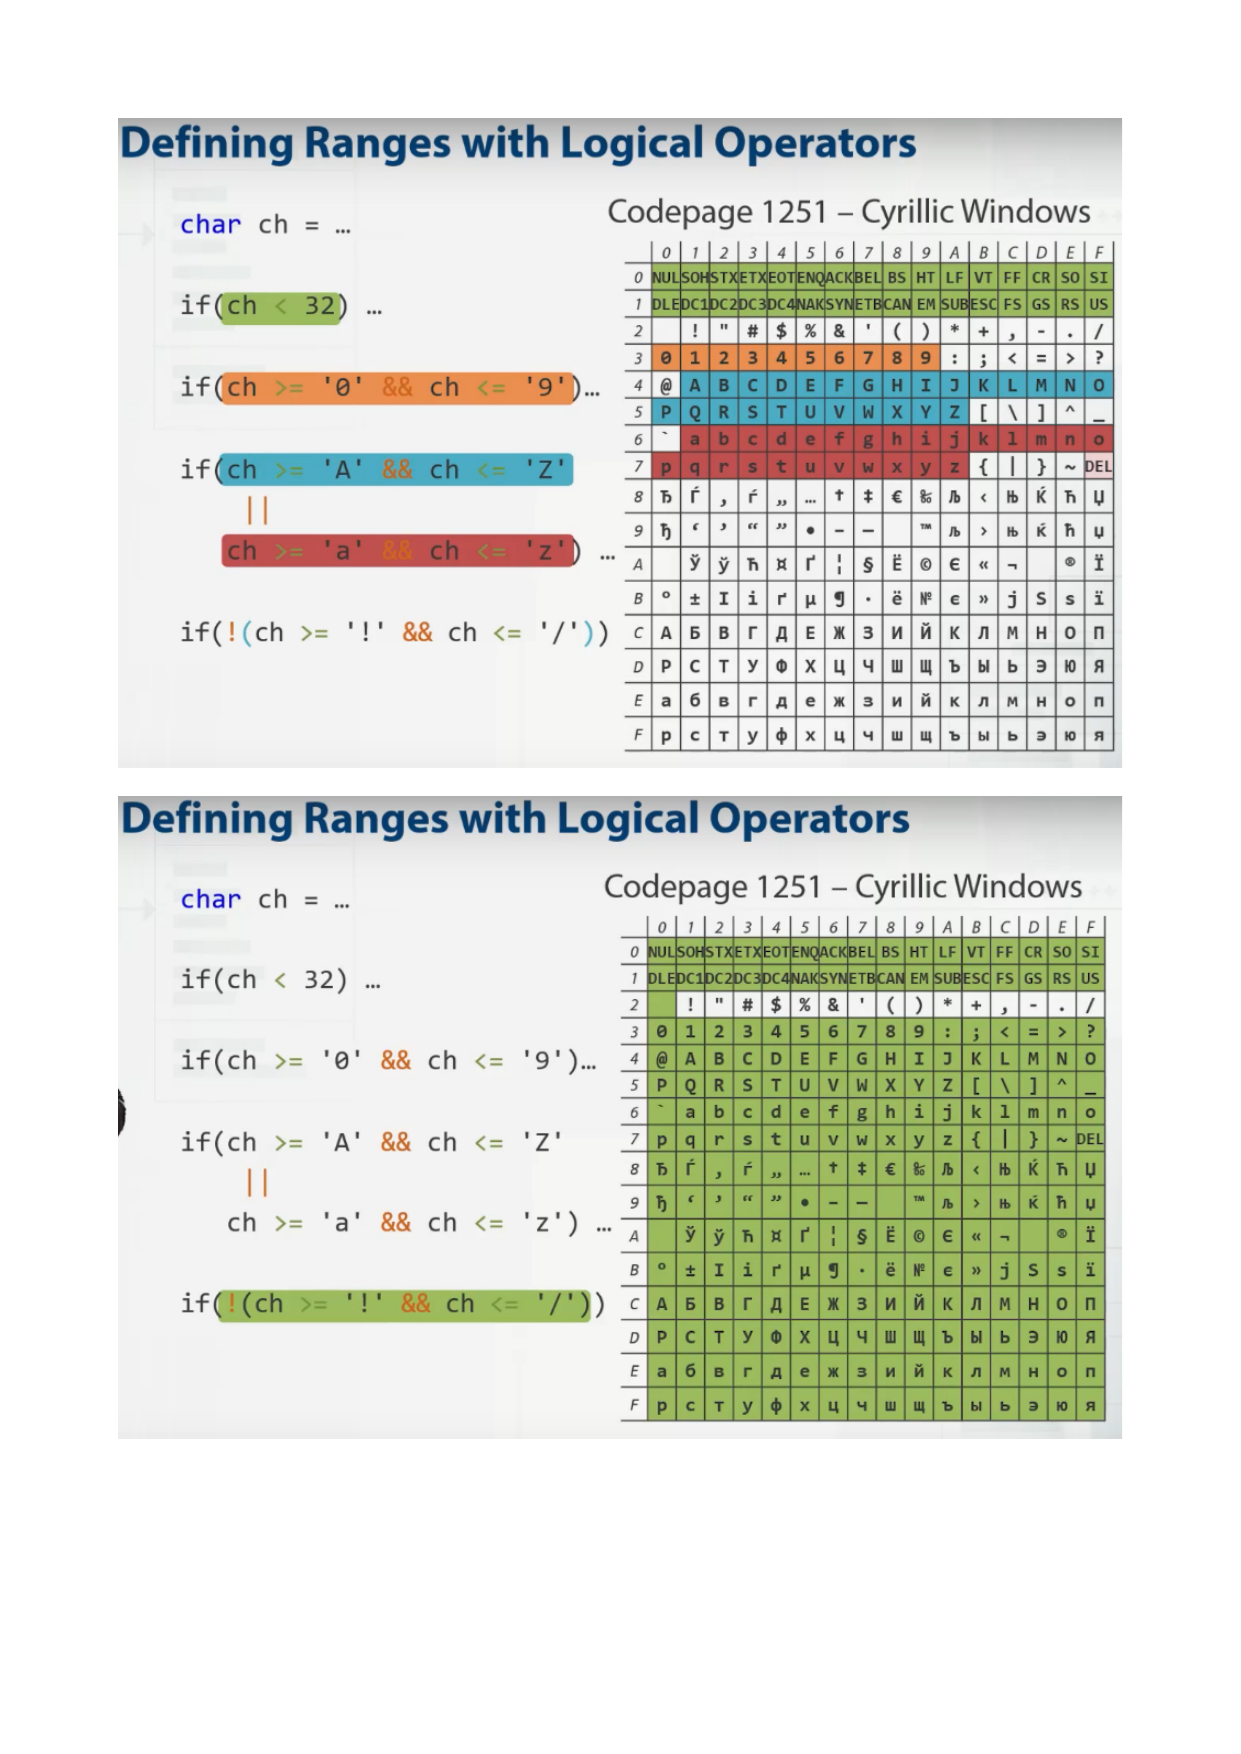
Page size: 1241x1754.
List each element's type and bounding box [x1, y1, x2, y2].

picture [118, 118, 1123, 768]
picture [118, 796, 1123, 1439]
